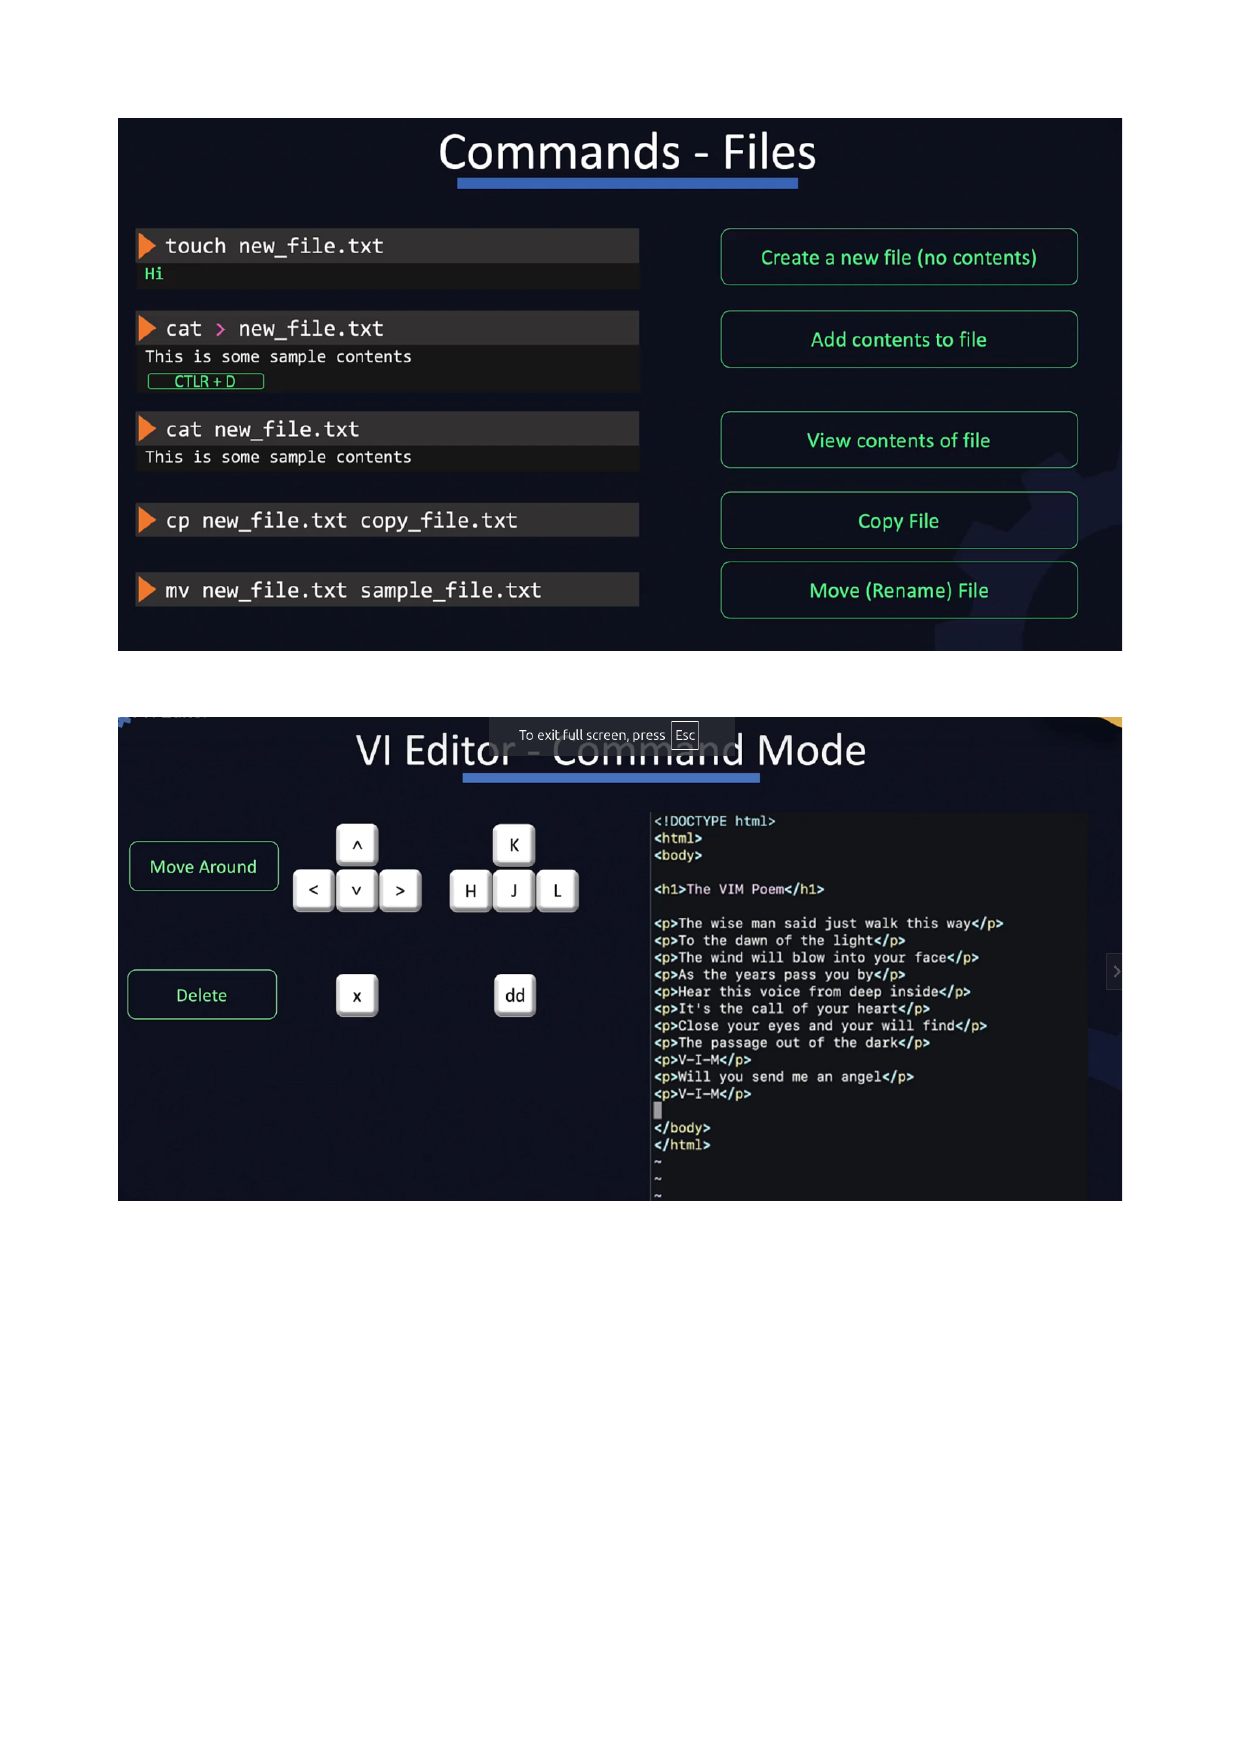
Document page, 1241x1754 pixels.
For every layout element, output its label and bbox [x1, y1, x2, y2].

picture [118, 717, 1123, 1201]
picture [118, 118, 1123, 651]
